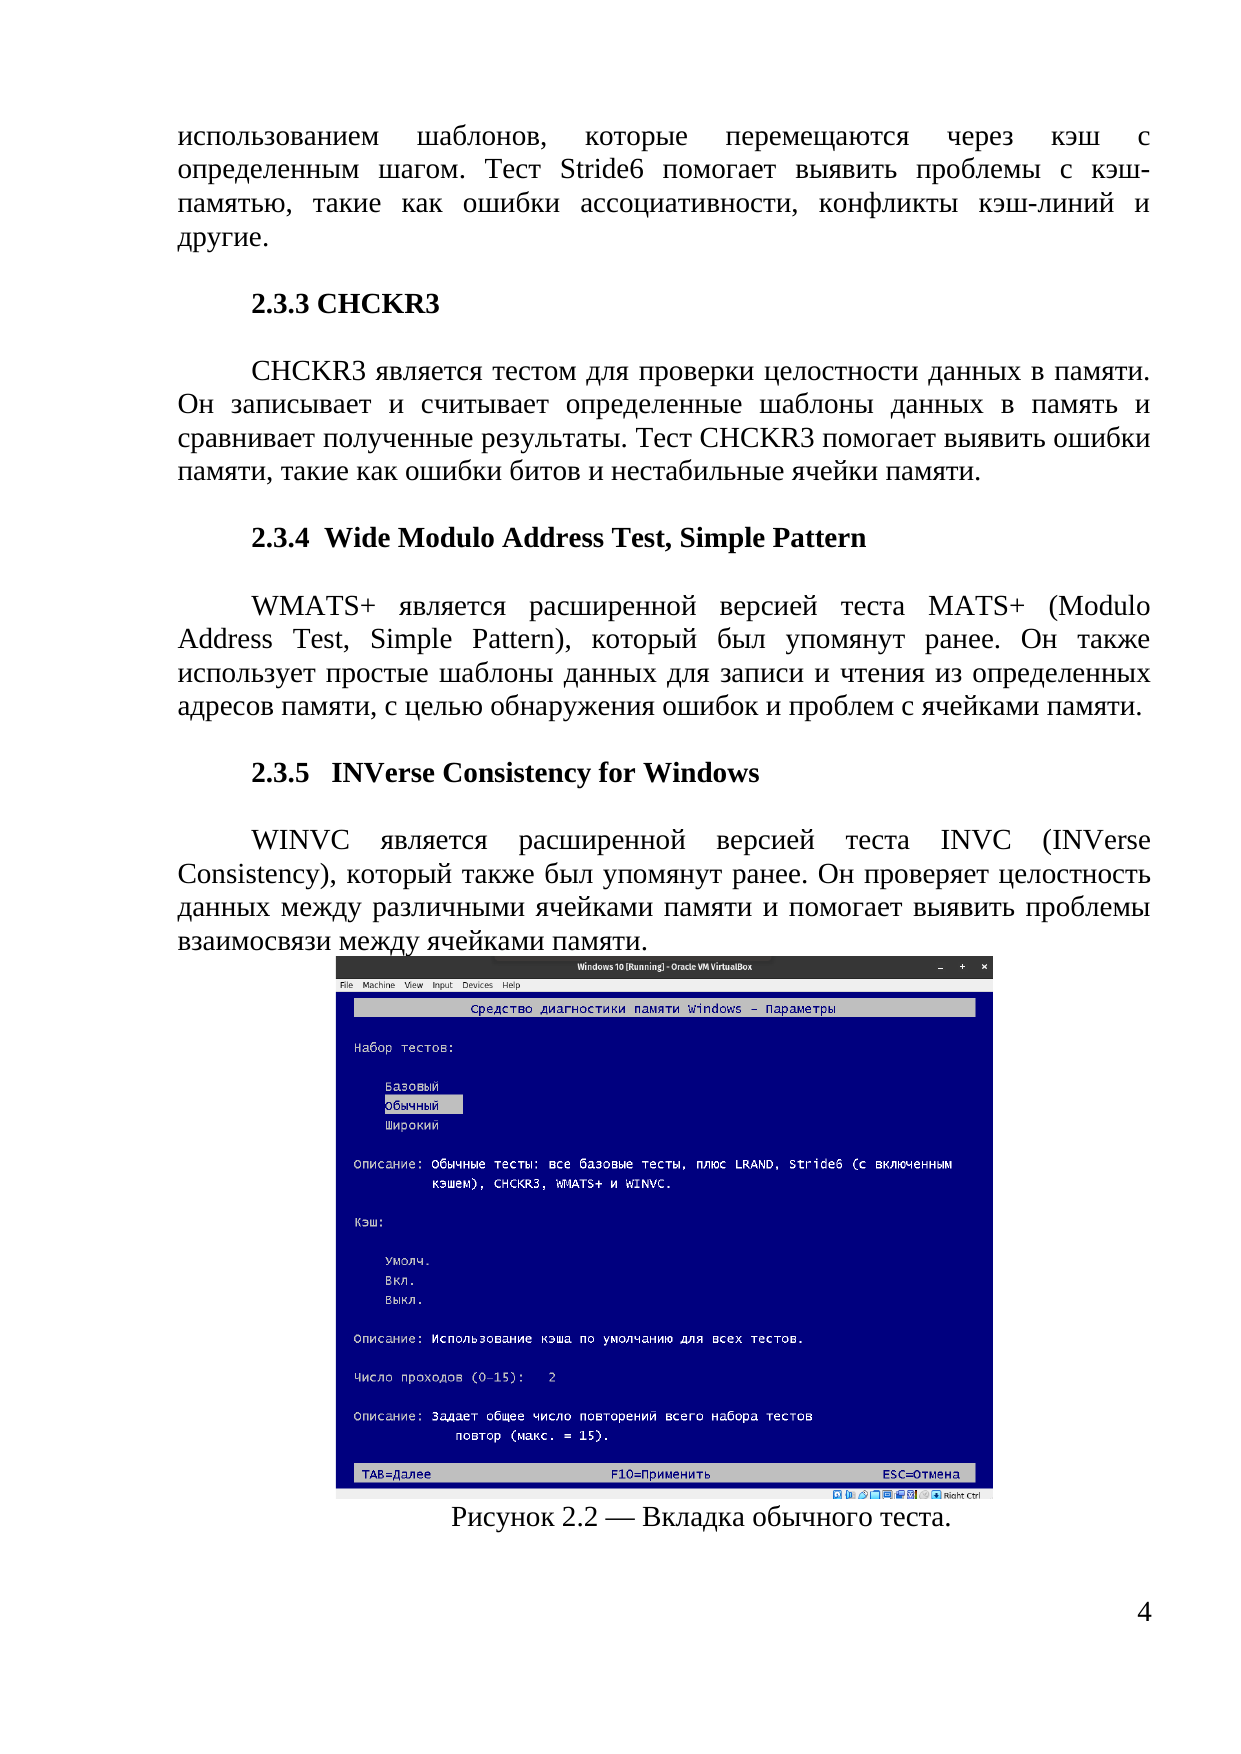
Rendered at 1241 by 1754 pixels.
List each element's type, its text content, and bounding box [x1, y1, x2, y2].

text Рисунок 2.2 — Вкладка обычного теста. [177, 957, 1152, 1532]
picture [335, 956, 993, 1499]
subtitle 2.3.3 CHCKR3 [251, 286, 1152, 319]
text CHCKR3 является тестом для проверки целостности данных в памяти. Он записывает и считывает определенные шаблоны данных в память и сравнивает полученные результаты. Тест CHCKR3 помогает выявить ошибки памяти, такие как ошибки битов и нестабильные ячейки памяти. [177, 353, 1152, 487]
subtitle 2.3.5 INVerse Consistency for Windows [251, 755, 1152, 789]
text WINVC является расширенной версией теста INVC (INVerse Consistency), который также был упомянут ранее. Он проверяет целостность данных между различными ячейками памяти и помогает выявить проблемы взаимосвязи между ячейками памяти. [177, 822, 1152, 957]
subtitle 2.3.4 Wide Modulo Address Test, Simple Pattern [251, 521, 1152, 554]
text использованием шаблонов, которые перемещаются через кэш с определенным шагом. Тест Stride6 помогает выявить проблемы с кэш-памятью, такие как ошибки ассоциативности, конфликты кэш-линий и другие. [177, 118, 1152, 252]
text WMATS+ является расширенной версией теста MATS+ (Modulo Address Test, Simple Pattern), который был упомянут ранее. Он также использует простые шаблоны данных для записи и чтения из определенных адресов памяти, с целью обнаружения ошибок и проблем с ячейками памяти. [177, 588, 1152, 722]
